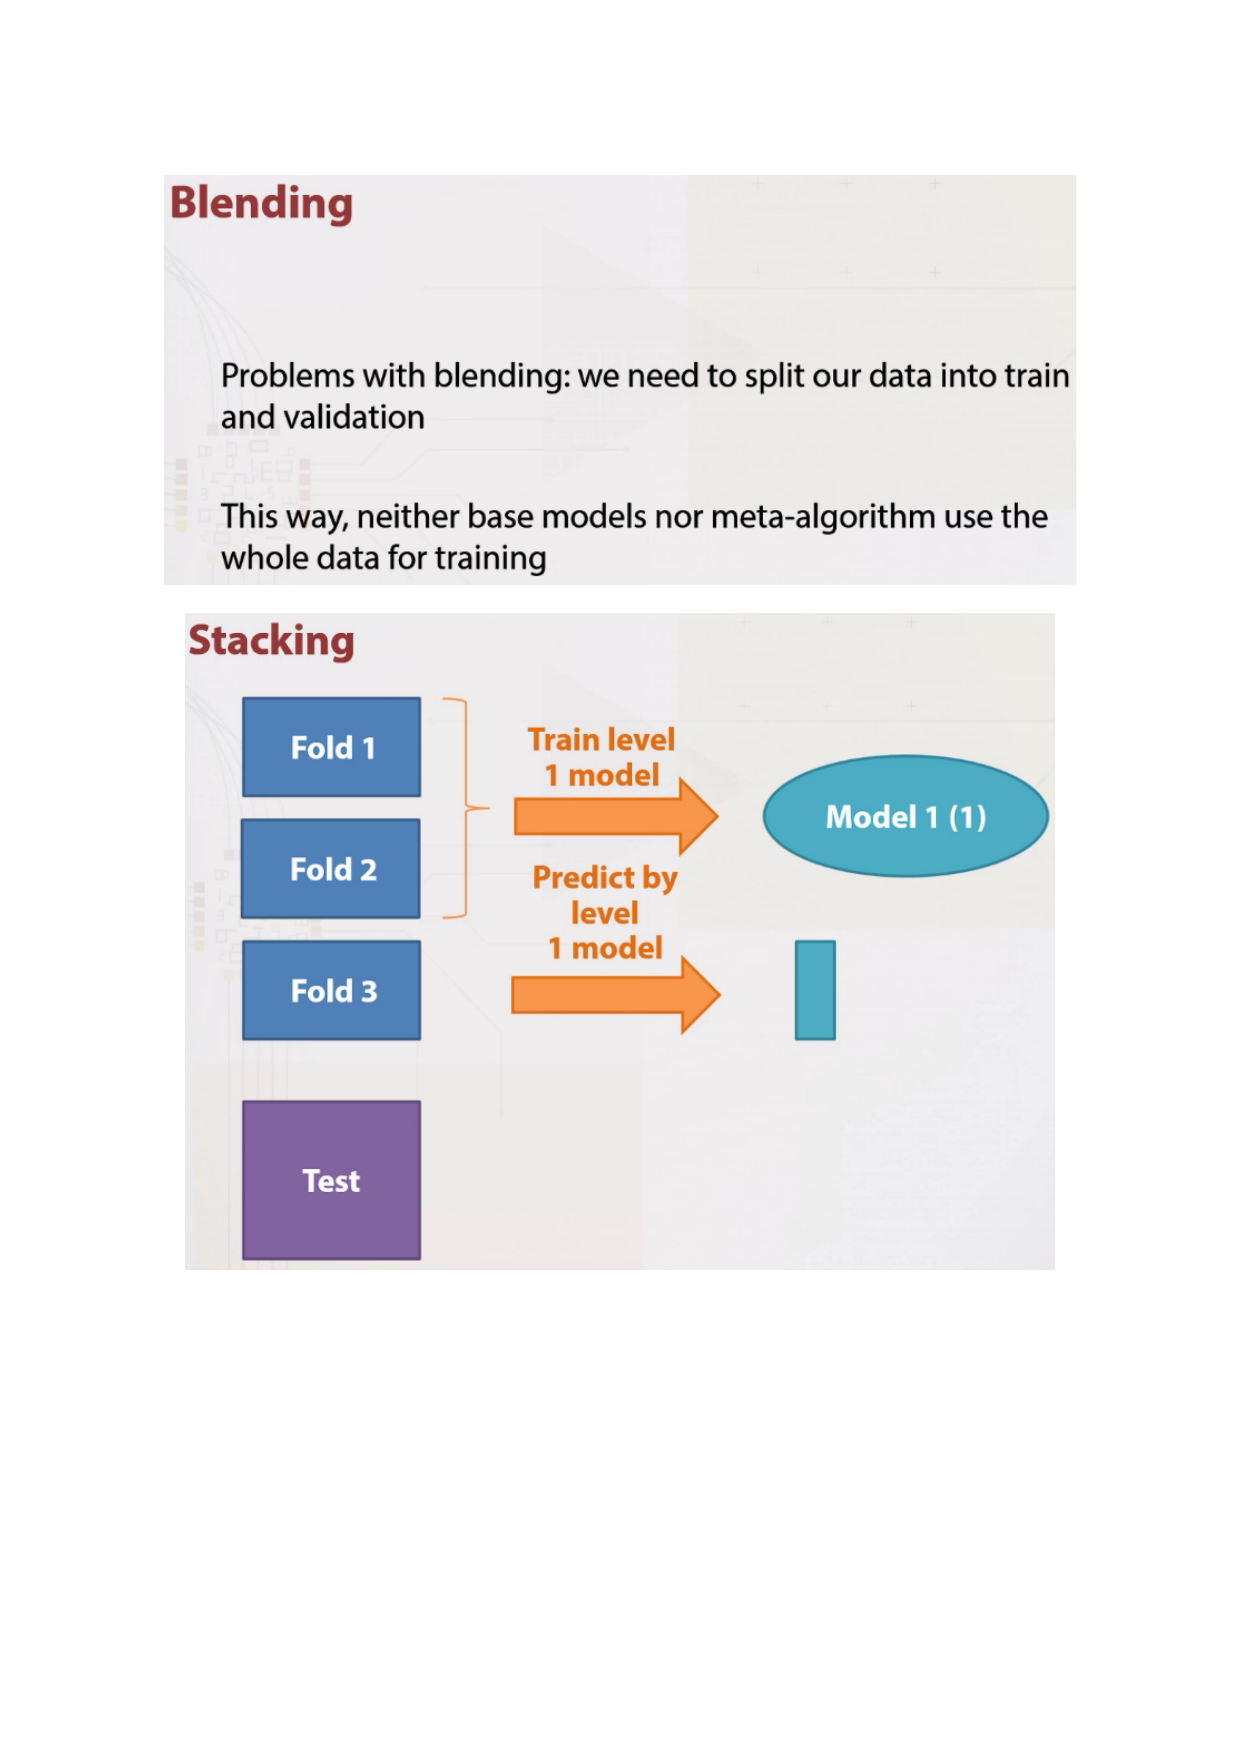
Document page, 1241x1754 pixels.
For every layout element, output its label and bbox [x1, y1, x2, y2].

picture [185, 613, 1056, 1270]
picture [163, 175, 1077, 585]
